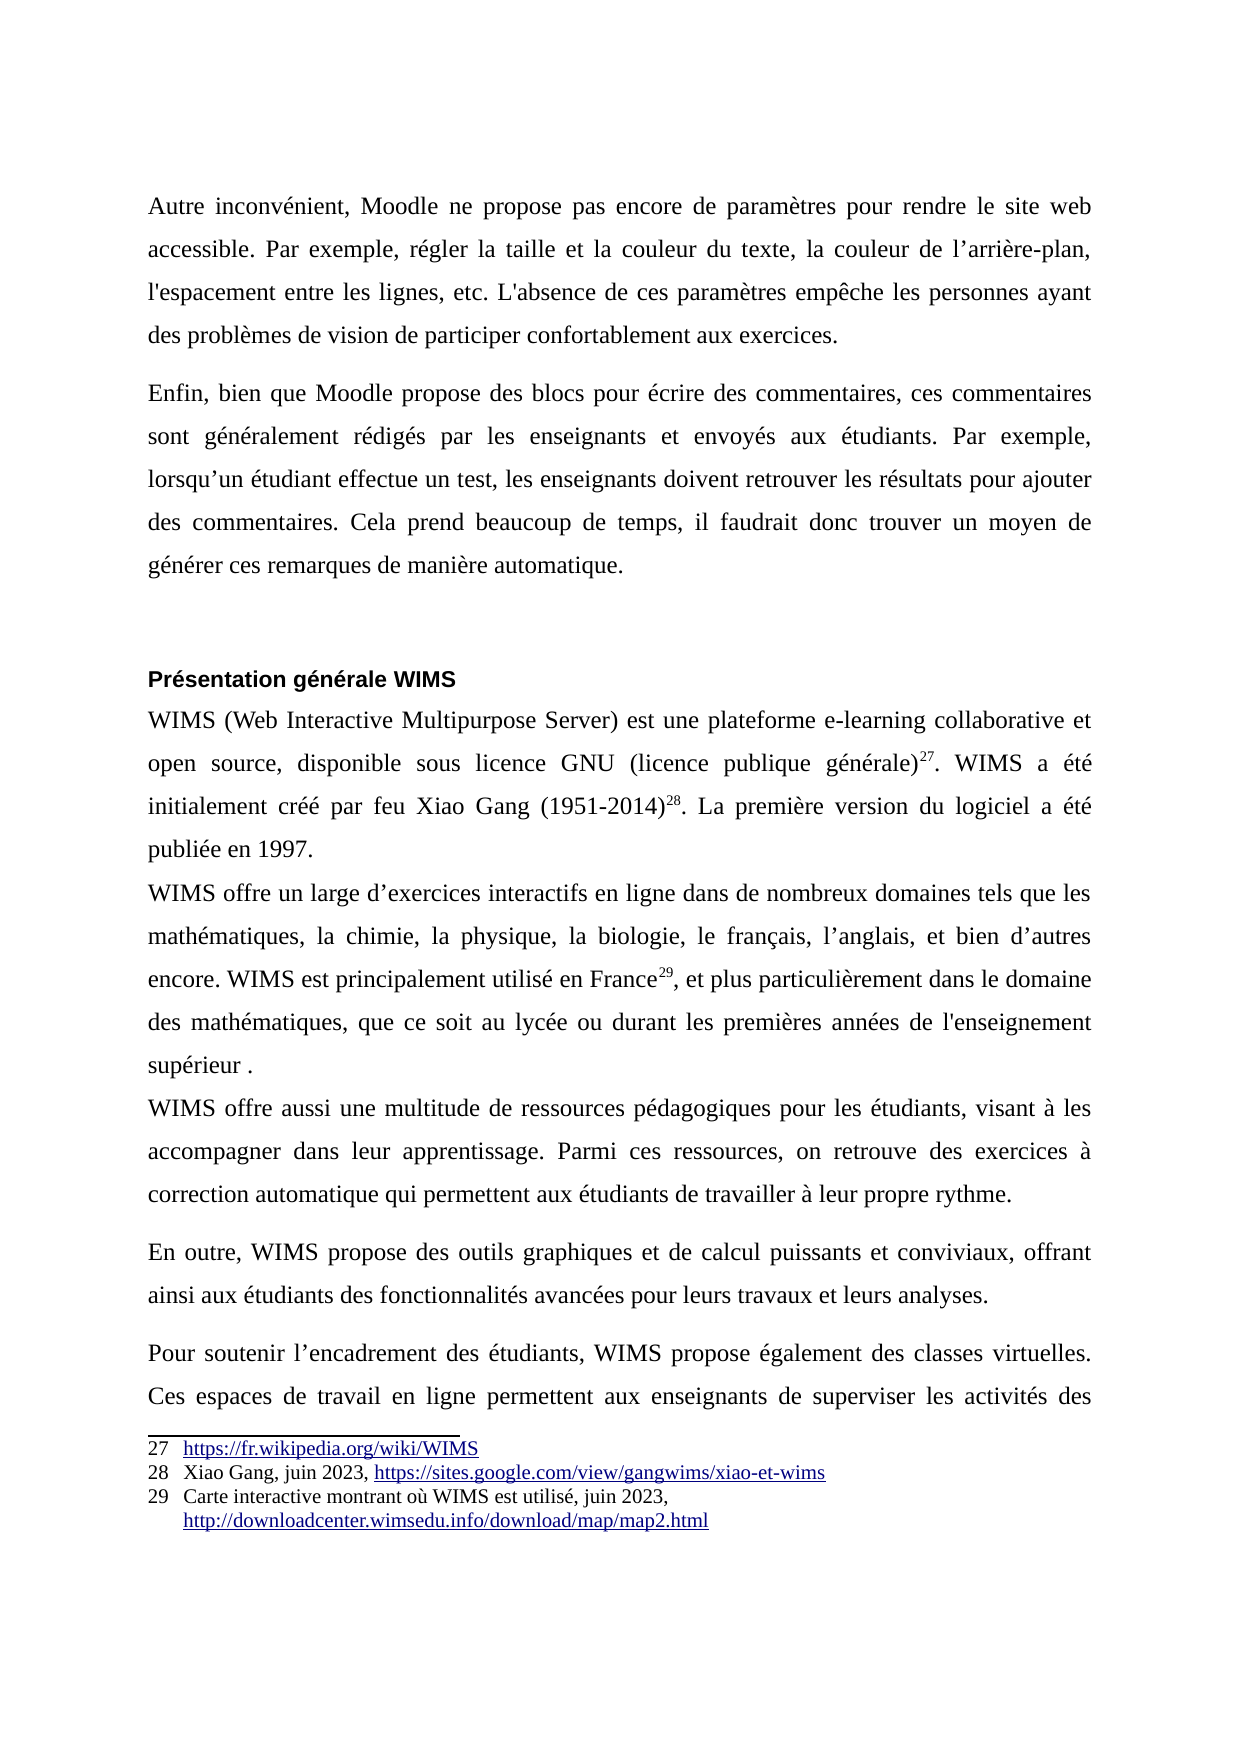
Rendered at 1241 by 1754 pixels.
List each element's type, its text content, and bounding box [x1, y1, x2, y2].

text En outre, WIMS propose des outils graphiques et de calcul puissants et conviviaux, offrant ainsi aux étudiants des fonctionnalités avancées pour leurs travaux et leurs analyses. [148, 1237, 1092, 1309]
text Enfin, bien que Moodle propose des blocs pour écrire des commentaires, ces commentaires sont généralement rédigés par les enseignants et envoyés aux étudiants. Par exemple, lorsqu’un étudiant effectue un test, les enseignants doivent retrouver les résultats pour ajouter des commentaires. Cela prend beaucoup de temps, il faudrait donc trouver un moyen de générer ces remarques de manière automatique. [148, 378, 1092, 579]
text Autre inconvénient, Moodle ne propose pas encore de paramètres pour rendre le site web accessible. Par exemple, régler la taille et la couleur du texte, la couleur de l’arrière-plan, l'espacement entre les lignes, etc. L'absence de ces paramètres empêche les personnes ayant des problèmes de vision de participer confortablement aux exercices. [148, 191, 1092, 349]
subtitle Présentation générale WIMS [148, 666, 1092, 692]
text Carte interactive montrant où WIMS est utilisé, juin 2023, http://downloadcenter.wimsedu.info/download/map/map2.html [148, 1484, 1092, 1532]
text Pour soutenir l’encadrement des étudiants, WIMS propose également des classes virtuelles. Ces espaces de travail en ligne permettent aux enseignants de superviser les activités des [148, 1338, 1092, 1410]
text WIMS offre aussi une multitude de ressources pédagogiques pour les étudiants, visant à les accompagner dans leur apprentissage. Parmi ces ressources, on retrouve des exercices à correction automatique qui permettent aux étudiants de travailler à leur propre rythme. [148, 1093, 1092, 1208]
text WIMS (Web Interactive Multipurpose Server) est une plateforme e-learning collaborative et open source, disponible sous licence GNU (licence publique générale). WIMS a été initialement créé par feu Xiao Gang (1951-2014). La première version du logiciel a été publiée en 1997. [148, 705, 1092, 863]
text https://fr.wikipedia.org/wiki/WIMS [148, 1436, 1092, 1460]
text Xiao Gang, juin 2023, https://sites.google.com/view/gangwims/xiao-et-wims [148, 1460, 1092, 1484]
text WIMS offre un large d’exercices interactifs en ligne dans de nombreux domaines tels que les mathématiques, la chimie, la physique, la biologie, le français, l’anglais, et bien d’autres encore. WIMS est principalement utilisé en France, et plus particulièrement dans le domaine des mathématiques, que ce soit au lycée ou durant les premières années de l'enseignement supérieur . [148, 878, 1092, 1079]
